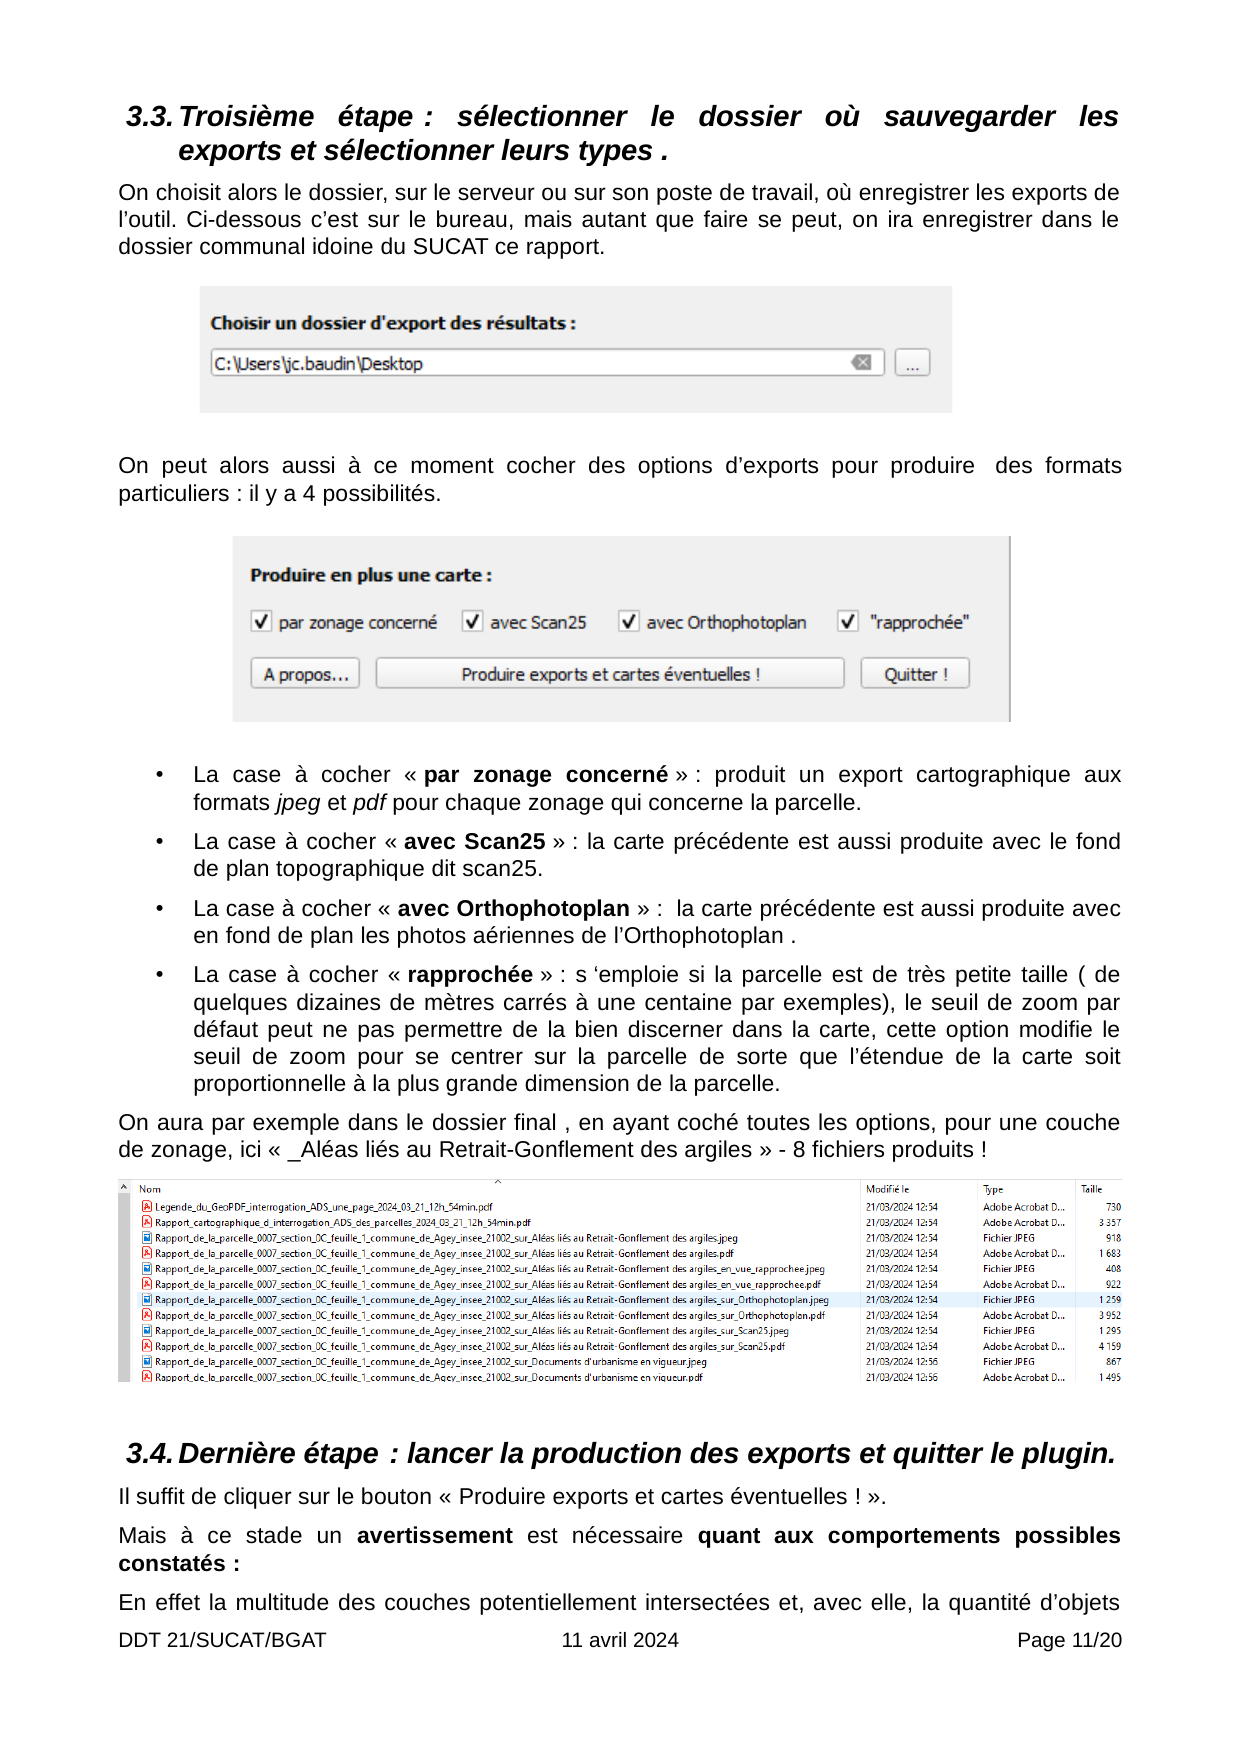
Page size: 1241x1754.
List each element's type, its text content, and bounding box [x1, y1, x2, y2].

text En effet la multitude des couches potentiellement intersectées et, avec elle, la quantité d’objets [118, 1588, 1122, 1616]
subtitle Dernière étape : lancer la production des exports et quitter le plugin. [118, 1436, 1122, 1470]
picture [199, 286, 953, 413]
list La case à cocher « par zonage concerné » : produit un export cartographique aux formats jpeg et pdf pour chaque zonage qui concerne la parcelle. [156, 761, 1122, 815]
text Il suffit de cliquer sur le bouton « Produire exports et cartes éventuelles ! ». [118, 1482, 1122, 1509]
list La case à cocher « rapprochée » : s ‘emploie si la parcelle est de très petite taille ( de quelques dizaines de mètres carrés à une centaine par exemples), le seuil de zoom par défaut peut ne pas permettre de la bien discerner dans la carte, cette option modifie le seuil de zoom pour se centrer sur la parcelle de sorte que l’étendue de la carte soit proportionnelle à la plus grande dimension de la parcelle. [156, 961, 1122, 1096]
picture [118, 1175, 1123, 1382]
list La case à cocher « avec Orthophotoplan » : la carte précédente est aussi produite avec en fond de plan les photos aériennes de l’Orthophotoplan . [156, 894, 1122, 948]
subtitle Troisième étape : sélectionner le dossier où sauvegarder les exports et sélectionner leurs types . [118, 99, 1122, 166]
text On peut alors aussi à ce moment cocher des options d’exports pour produire des formats particuliers : il y a 4 possibilités. [118, 452, 1122, 506]
text On aura par exemple dans le dossier final , en ayant coché toutes les options, pour une couche de zonage, ici « _Aléas liés au Retrait-Gonflement des argiles » - 8 fichiers produits ! [118, 1109, 1122, 1163]
list La case à cocher « avec Scan25 » : la carte précédente est aussi produite avec le fond de plan topographique dit scan25. [156, 827, 1122, 882]
picture [232, 536, 1011, 722]
text Mais à ce stade un avertissement est nécessaire quant aux comportements possibles constatés : [118, 1522, 1122, 1576]
text On choisit alors le dossier, sur le serveur ou sur son poste de travail, où enregistrer les exports de l’outil. Ci-dessous c’est sur le bureau, mais autant que faire se peut, on ira enregistrer dans le dossier communal idoine du SUCAT ce rapport. [118, 178, 1122, 260]
